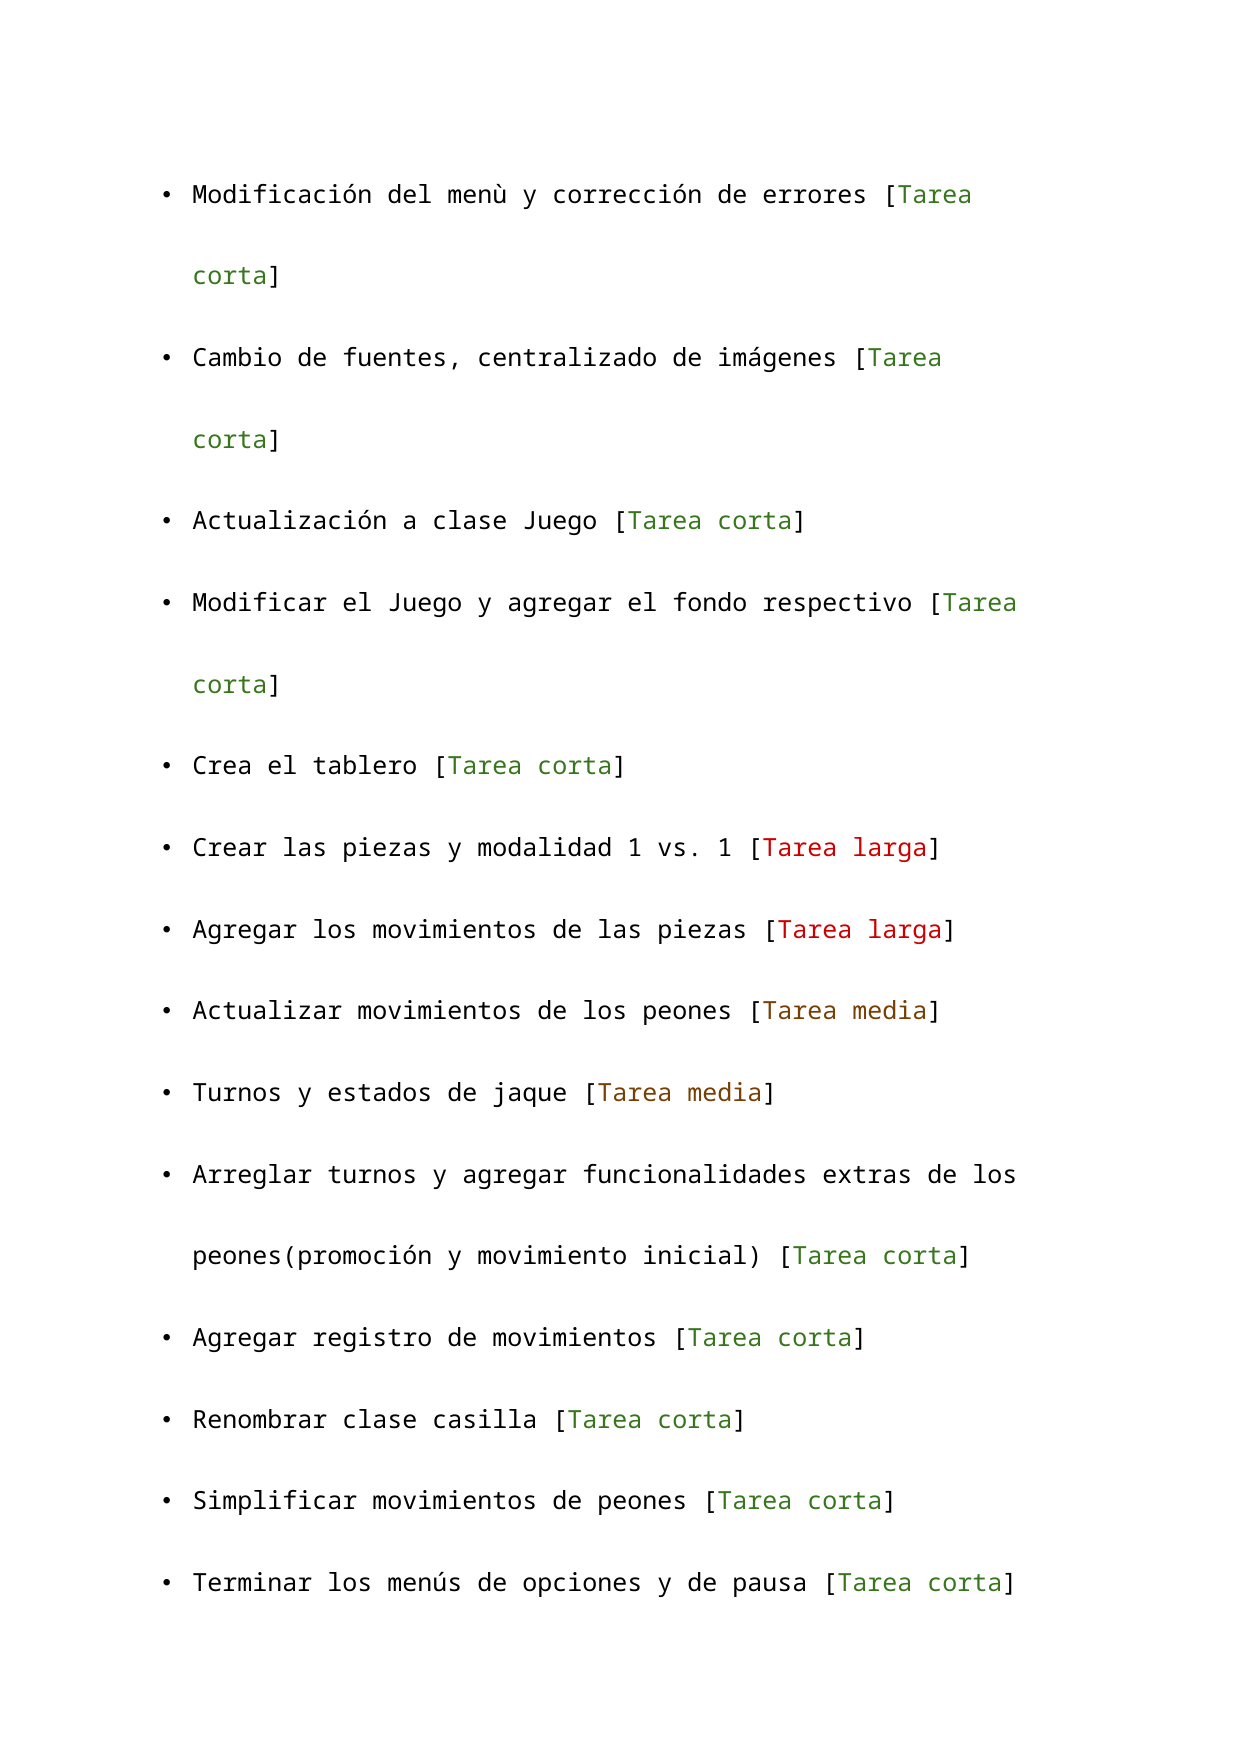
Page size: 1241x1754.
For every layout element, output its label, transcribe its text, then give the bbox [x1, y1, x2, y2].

list Crea el tablero [Tarea corta] [162, 748, 1038, 782]
list Actualizar movimientos de los peones [Tarea media] [162, 993, 1038, 1027]
list Actualización a clase Juego [Tarea corta] [162, 503, 1038, 537]
list Modificar el Juego y agregar el fondo respectivo [Tarea corta] [162, 585, 1038, 700]
list Terminar los menús de opciones y de pausa [Tarea corta] [162, 1565, 1038, 1599]
list Modificación del menù y corrección de errores [Tarea corta] [162, 176, 1038, 292]
list Agregar los movimientos de las piezas [Tarea larga] [162, 911, 1038, 945]
list Turnos y estados de jaque [Tarea media] [162, 1075, 1038, 1109]
list Simplificar movimientos de peones [Tarea corta] [162, 1483, 1038, 1517]
list Cambio de fuentes, centralizado de imágenes [Tarea corta] [162, 340, 1038, 455]
list Arreglar turnos y agregar funcionalidades extras de los peones(promoción y movimiento inicial) [Tarea corta] [162, 1156, 1038, 1272]
list Agregar registro de movimientos [Tarea corta] [162, 1320, 1038, 1354]
list Crear las piezas y modalidad 1 vs. 1 [Tarea larga] [162, 830, 1038, 864]
list Renombrar clase casilla [Tarea corta] [162, 1401, 1038, 1435]
